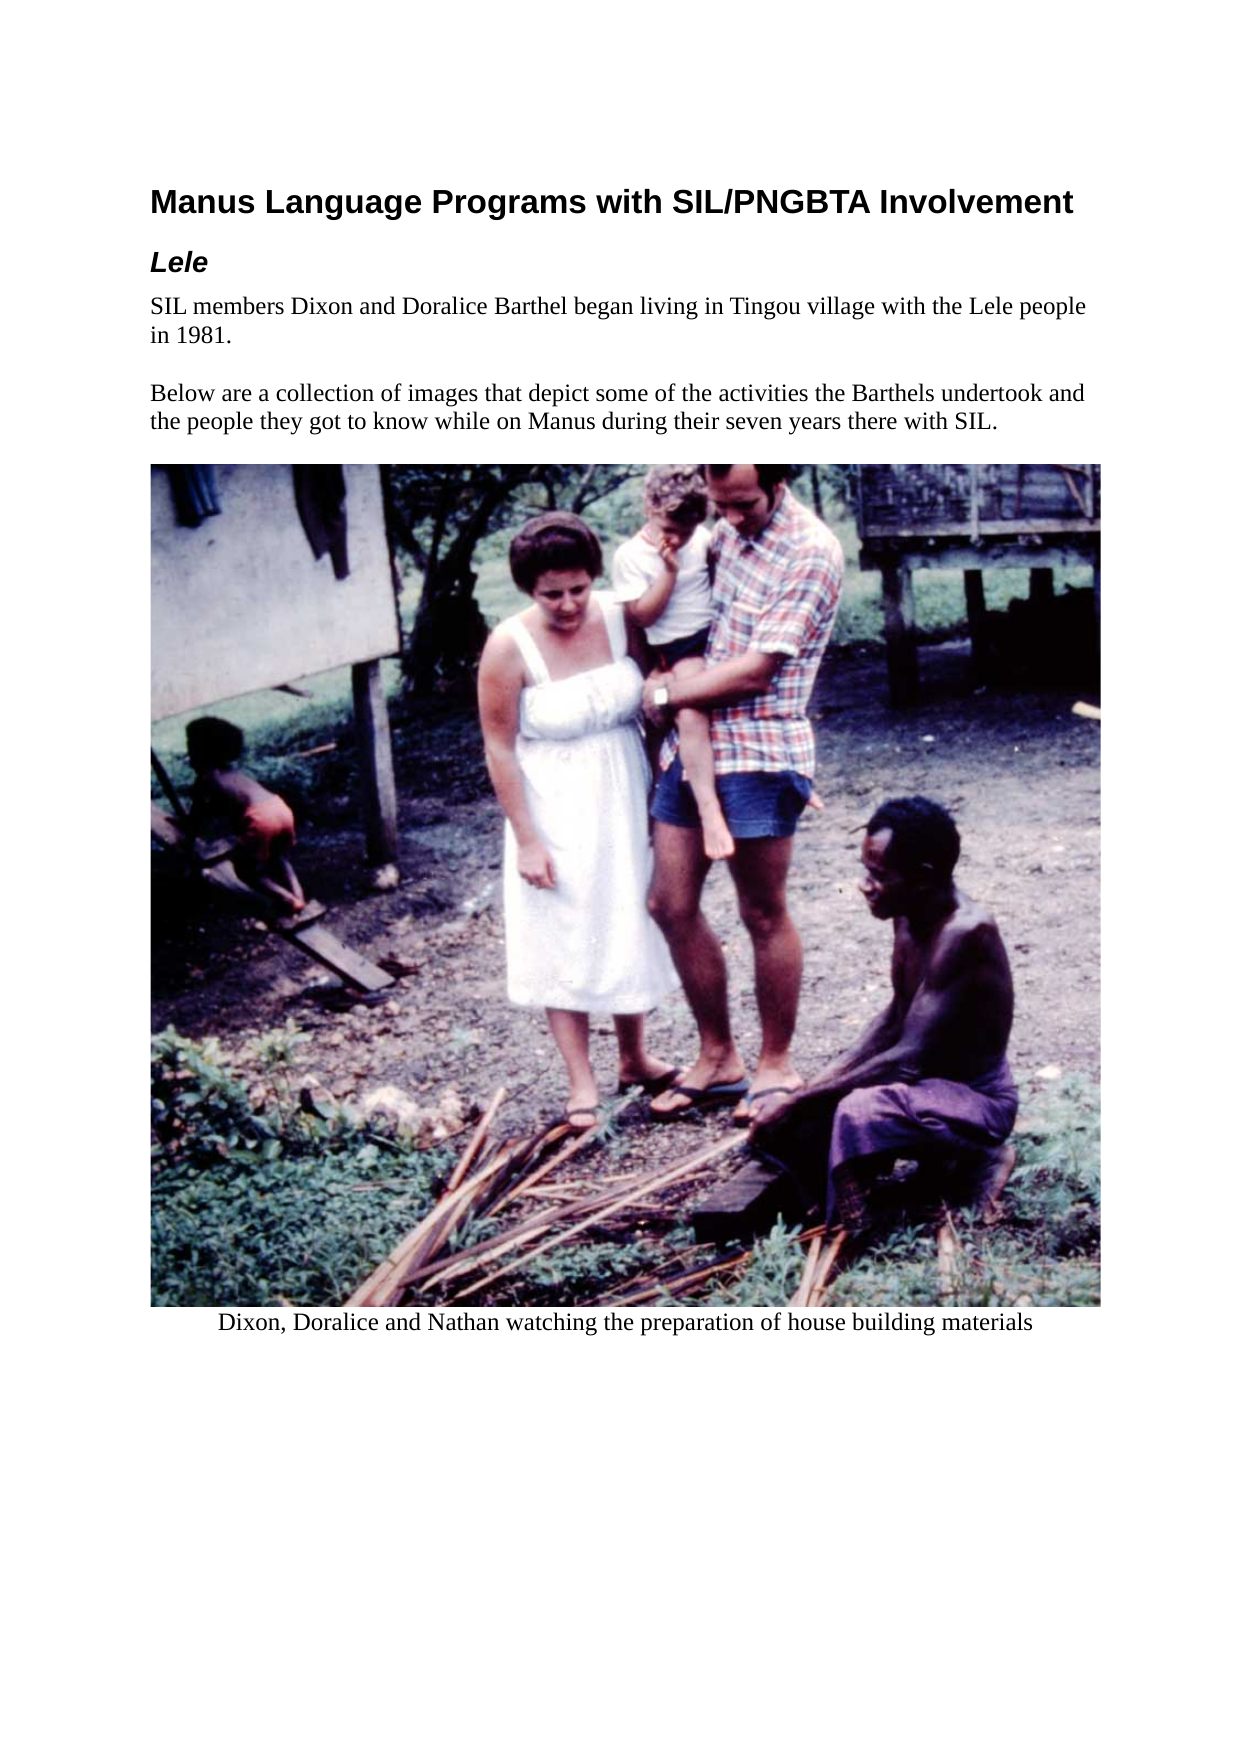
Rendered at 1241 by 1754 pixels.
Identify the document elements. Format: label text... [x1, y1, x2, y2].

table_header [1101, 464, 1113, 1307]
picture [150, 464, 1101, 1307]
subtitle Lele [150, 245, 1090, 279]
text Below are a collection of images that depict some of the activities the Barthels undertook and the people they got to know while on Manus during their seven years there with SIL. [150, 378, 1090, 435]
text SIL members Dixon and Doralice Barthel began living in Tingou village with the Lele people in 1981. [150, 291, 1090, 349]
table_header [138, 464, 150, 1307]
subtitle Manus Language Programs with SIL/PNGBTA Involvement [150, 182, 1090, 220]
table_cell Dixon, Doralice and Nathan watching the preparation of house building materials [138, 1307, 1113, 1335]
